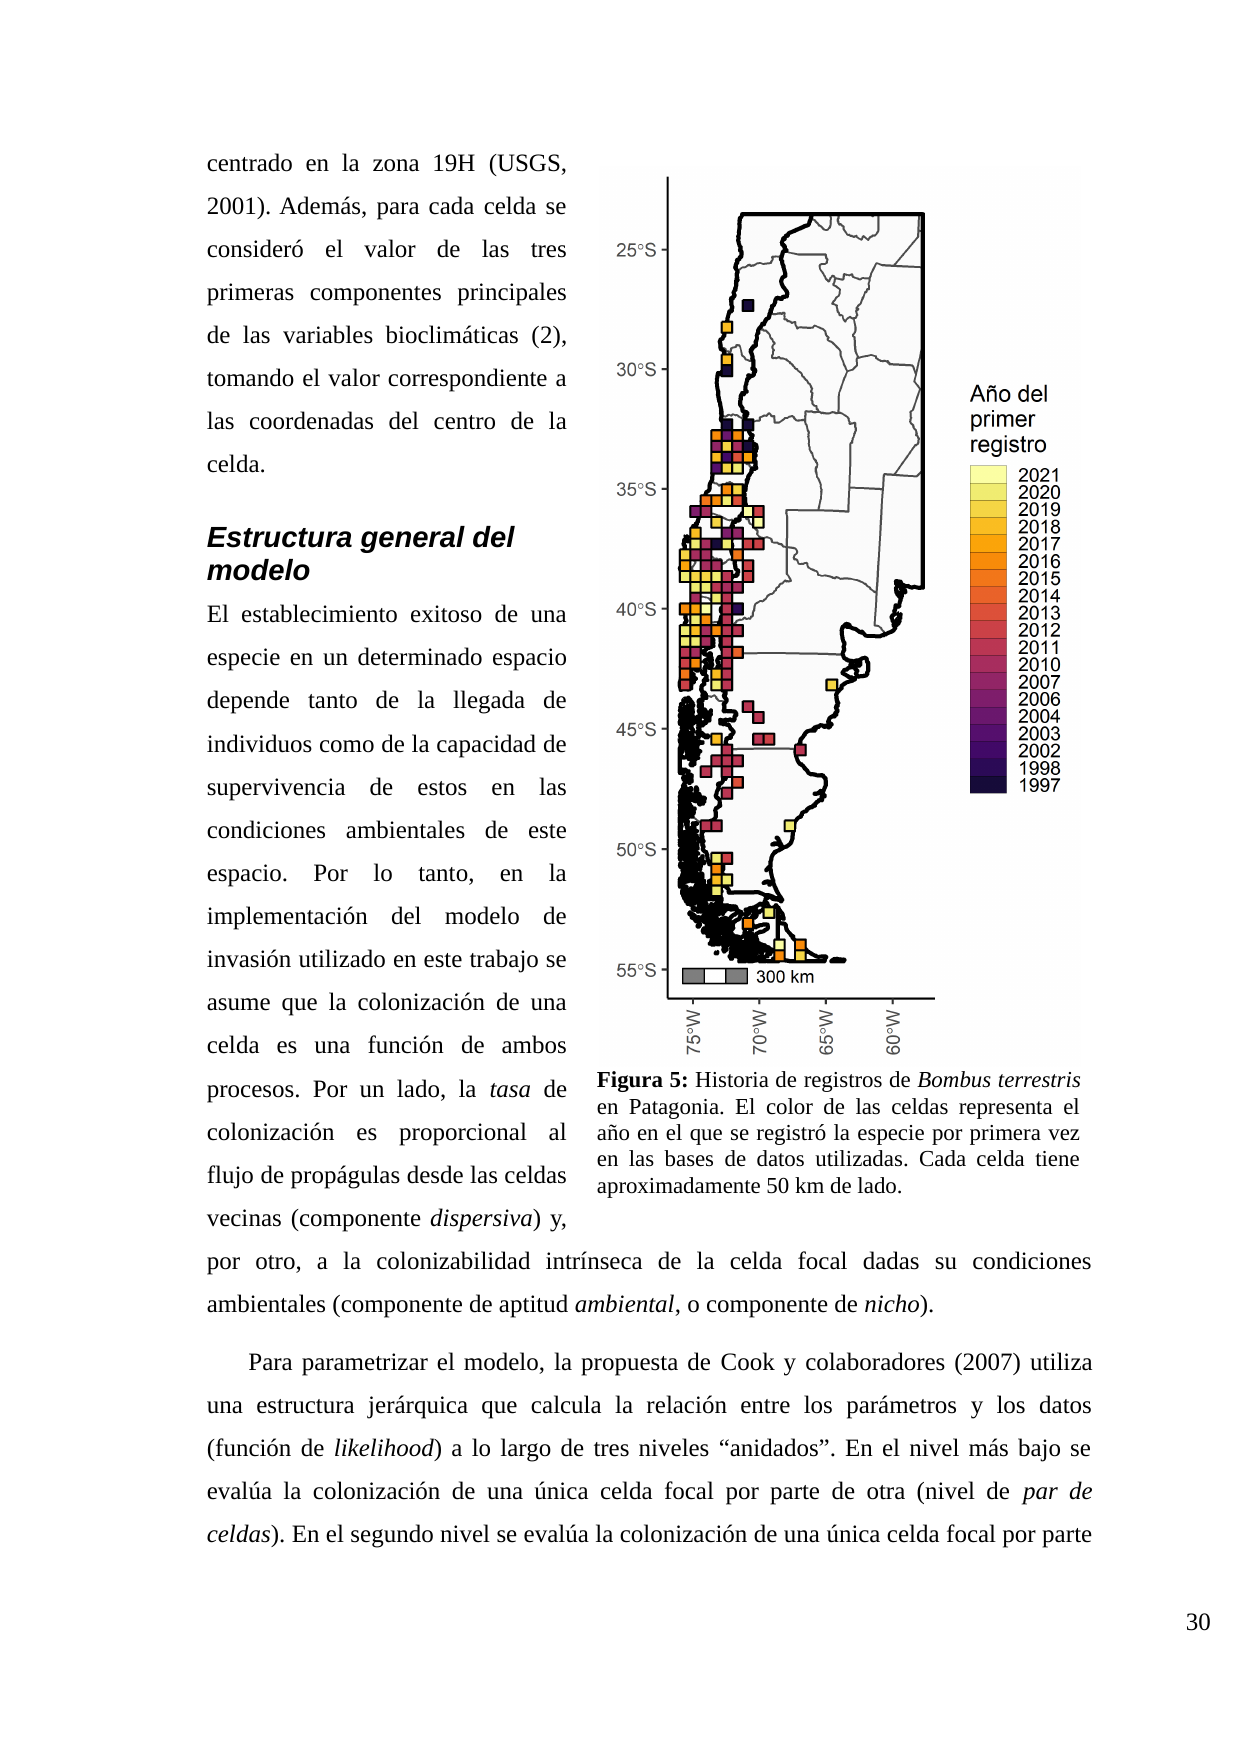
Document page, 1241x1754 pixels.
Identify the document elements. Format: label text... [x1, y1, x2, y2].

text Para alimentar al modelo con la historia de invasión en Patagonia, se utilizaron los datos de ocurrencias de Bombus terrestris en esta región que contaran con las coordenadas y el año de registro. De forma similar el análisis de zonas climáticas ocupadas, estos registros fueron agrupados en celdas, pero, en este caso, a cada una se le asignó el valor del año en el que se observó la primera ocurrencia dentro de la celda (Figura 5). Para que las distancias entre las coordenadas de las diferentes celdas sea lo más representativa de las distancias reales, se transformó el sistema de coordenadas longitud-latitud a un sistema de referencia Universal Transversal de Mercator (UTM) centrado en la zona 19H (USGS, 2001). Además, para cada celda se consideró el valor de las tres primeras componentes principales de las variables bioclimáticas (Figura 2), tomando el valor correspondiente a las coordenadas del centro de la celda. [207, 148, 597, 478]
text Figura 5: Historia de registros de Bombus terrestris en Patagonia. El color de las celdas representa el año en el que se registró la especie por primera vez en las bases de datos utilizadas. Cada celda tiene aproximadamente 50 km de lado. [597, 166, 1081, 1198]
text El establecimiento exitoso de una especie en un determinado espacio depende tanto de la llegada de individuos como de la capacidad de supervivencia de estos en las condiciones ambientales de este espacio. Por lo tanto, en la implementación del modelo de invasión utilizado en este trabajo se asume que la colonización de una celda es una función de ambos procesos. Por un lado, la tasa de colonización es proporcional al flujo de propágulas desde las celdas vecinas (componente dispersiva) y, por otro, a la colonizabilidad intrínseca de la celda focal dadas su condiciones ambientales (componente de aptitud ambiental, o componente de nicho). [207, 599, 1093, 1318]
text Para parametrizar el modelo, la propuesta de Cook y colaboradores (2007) utiliza una estructura jerárquica que calcula la relación entre los parámetros y los datos (función de likelihood) a lo largo de tres niveles “anidados”. En el nivel más bajo se evalúa la colonización de una única celda focal por parte de otra (nivel de par de celdas). En el segundo nivel se evalúa la colonización de una única celda focal por parte [207, 1347, 1093, 1548]
picture [599, 166, 1081, 1067]
subtitle Estructura general del modelo [207, 520, 597, 587]
